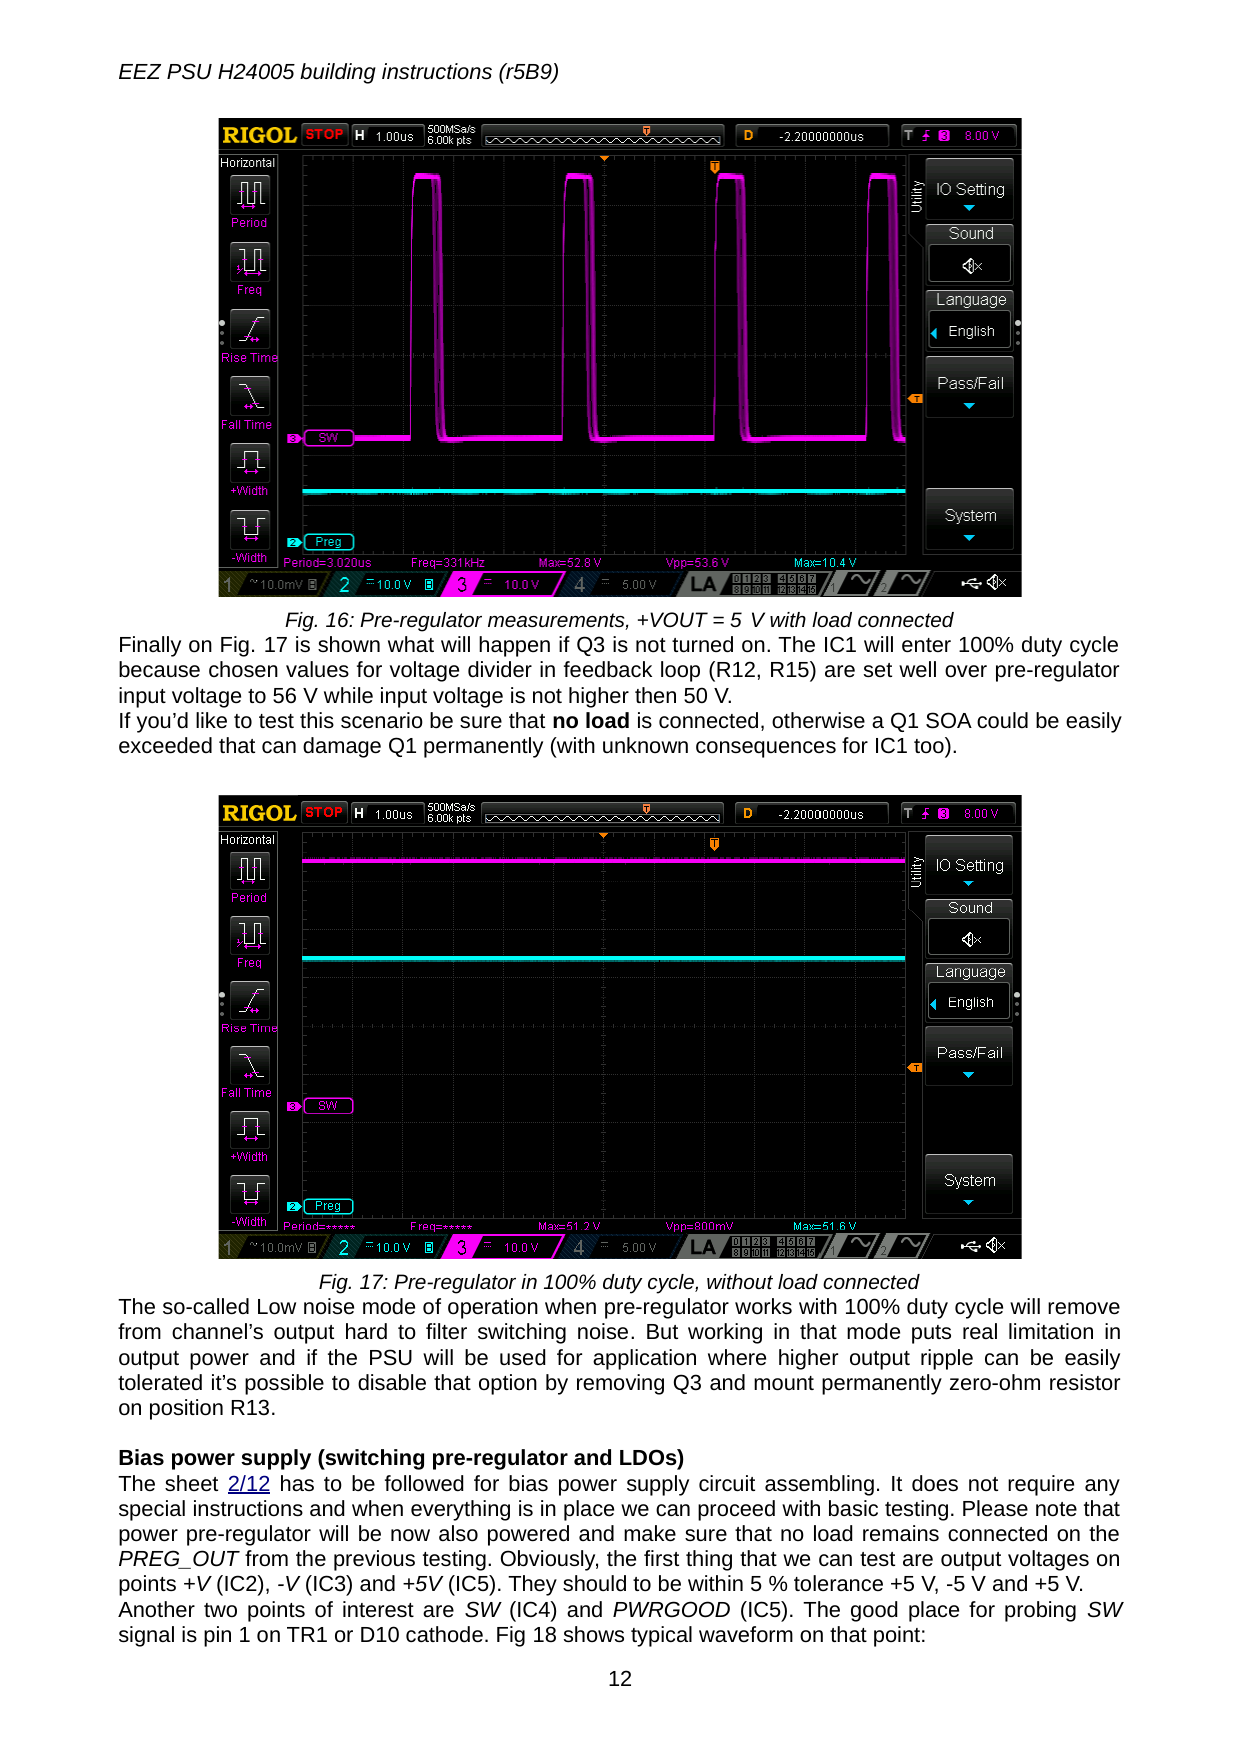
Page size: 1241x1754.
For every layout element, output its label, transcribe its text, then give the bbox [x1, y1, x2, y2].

text Another two points of interest are SW (IC4) and PWRGOOD (IC5). The good place for probing SW signal is pin 1 on TR1 or D10 cathode. Fig 18 shows typical waveform on that point: [118, 1597, 1122, 1647]
text The sheet 2/12 has to be followed for bias power supply circuit assembling. It does not require any special instructions and when everything is in place we can proceed with basic testing. Please note that power pre-regulator will be now also powered and make sure that no load remains connected on the PREG_OUT from the previous testing. Obviously, the first thing that we can test are output voltages on points +V (IC2), -V (IC3) and +5V (IC5). They should to be within 5 % tolerance +5 V, -5 V and +5 V. [118, 1471, 1122, 1597]
picture [218, 118, 1022, 597]
text Finally on Fig. 17 is shown what will happen if Q3 is not turned on. The IC1 will enter 100% duty cycle because chosen values for voltage divider in feedback loop (R12, R15) are set well over pre-regulator input voltage to 56 V while input voltage is not higher then 50 V. [118, 106, 1122, 708]
text Fig. 17: Pre-regulator in 100% duty cycle, without load connected [218, 1259, 1022, 1294]
text Bias power supply (switching pre-regulator and LDOs) [118, 1445, 1122, 1471]
picture [218, 795, 1022, 1259]
text Fig. 16: Pre-regulator measurements, +VOUT = 5 V with load connected [218, 597, 1022, 632]
text If you’d like to test this scenario be sure that no load is connected, otherwise a Q1 SOA could be easily exceeded that can damage Q1 permanently (with unknown consequences for IC1 too). [118, 708, 1122, 758]
text The so-called Low noise mode of operation when pre-regulator works with 100% duty cycle will remove from channel’s output hard to filter switching noise. But working in that mode puts real limitation in output power and if the PSU will be used for application where higher output ripple can be easily tolerated it’s possible to disable that option by removing Q3 and mount permanently zero-ohm resistor on position R13. [118, 783, 1122, 1420]
